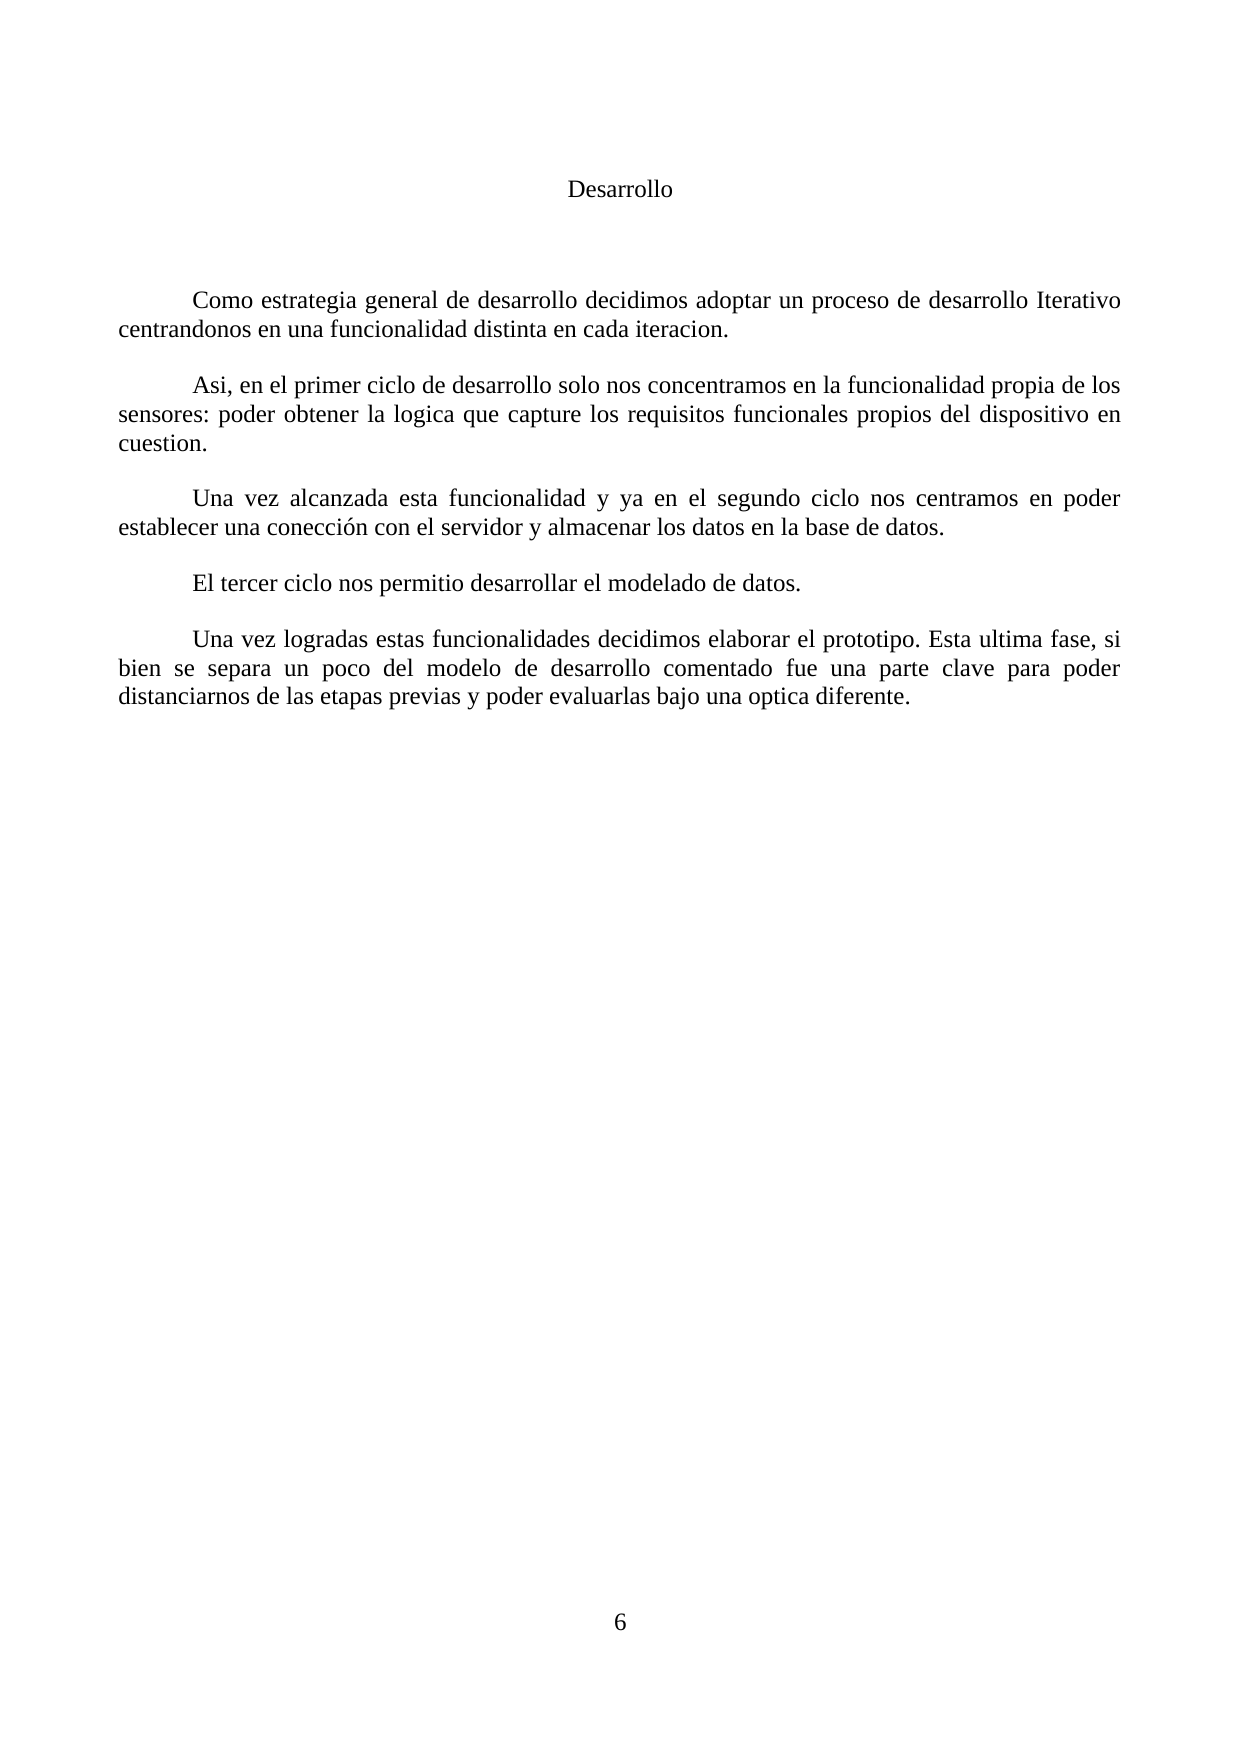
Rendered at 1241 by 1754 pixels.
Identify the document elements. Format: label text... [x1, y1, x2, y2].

text Desarrollo [118, 174, 1122, 203]
text Una vez alcanzada esta funcionalidad y ya en el segundo ciclo nos centramos en poder establecer una conección con el servidor y almacenar los datos en la base de datos. [118, 483, 1122, 541]
text Una vez logradas estas funcionalidades decidimos elaborar el prototipo. Esta ultima fase, si bien se separa un poco del modelo de desarrollo comentado fue una parte clave para poder distanciarnos de las etapas previas y poder evaluarlas bajo una optica diferente. [118, 624, 1122, 710]
text El tercer ciclo nos permitio desarrollar el modelado de datos. [118, 568, 1122, 597]
text Como estrategia general de desarrollo decidimos adoptar un proceso de desarrollo Iterativo centrandonos en una funcionalidad distinta en cada iteracion. [118, 286, 1122, 343]
text Asi, en el primer ciclo de desarrollo solo nos concentramos en la funcionalidad propia de los sensores: poder obtener la logica que capture los requisitos funcionales propios del dispositivo en cuestion. [118, 370, 1122, 456]
